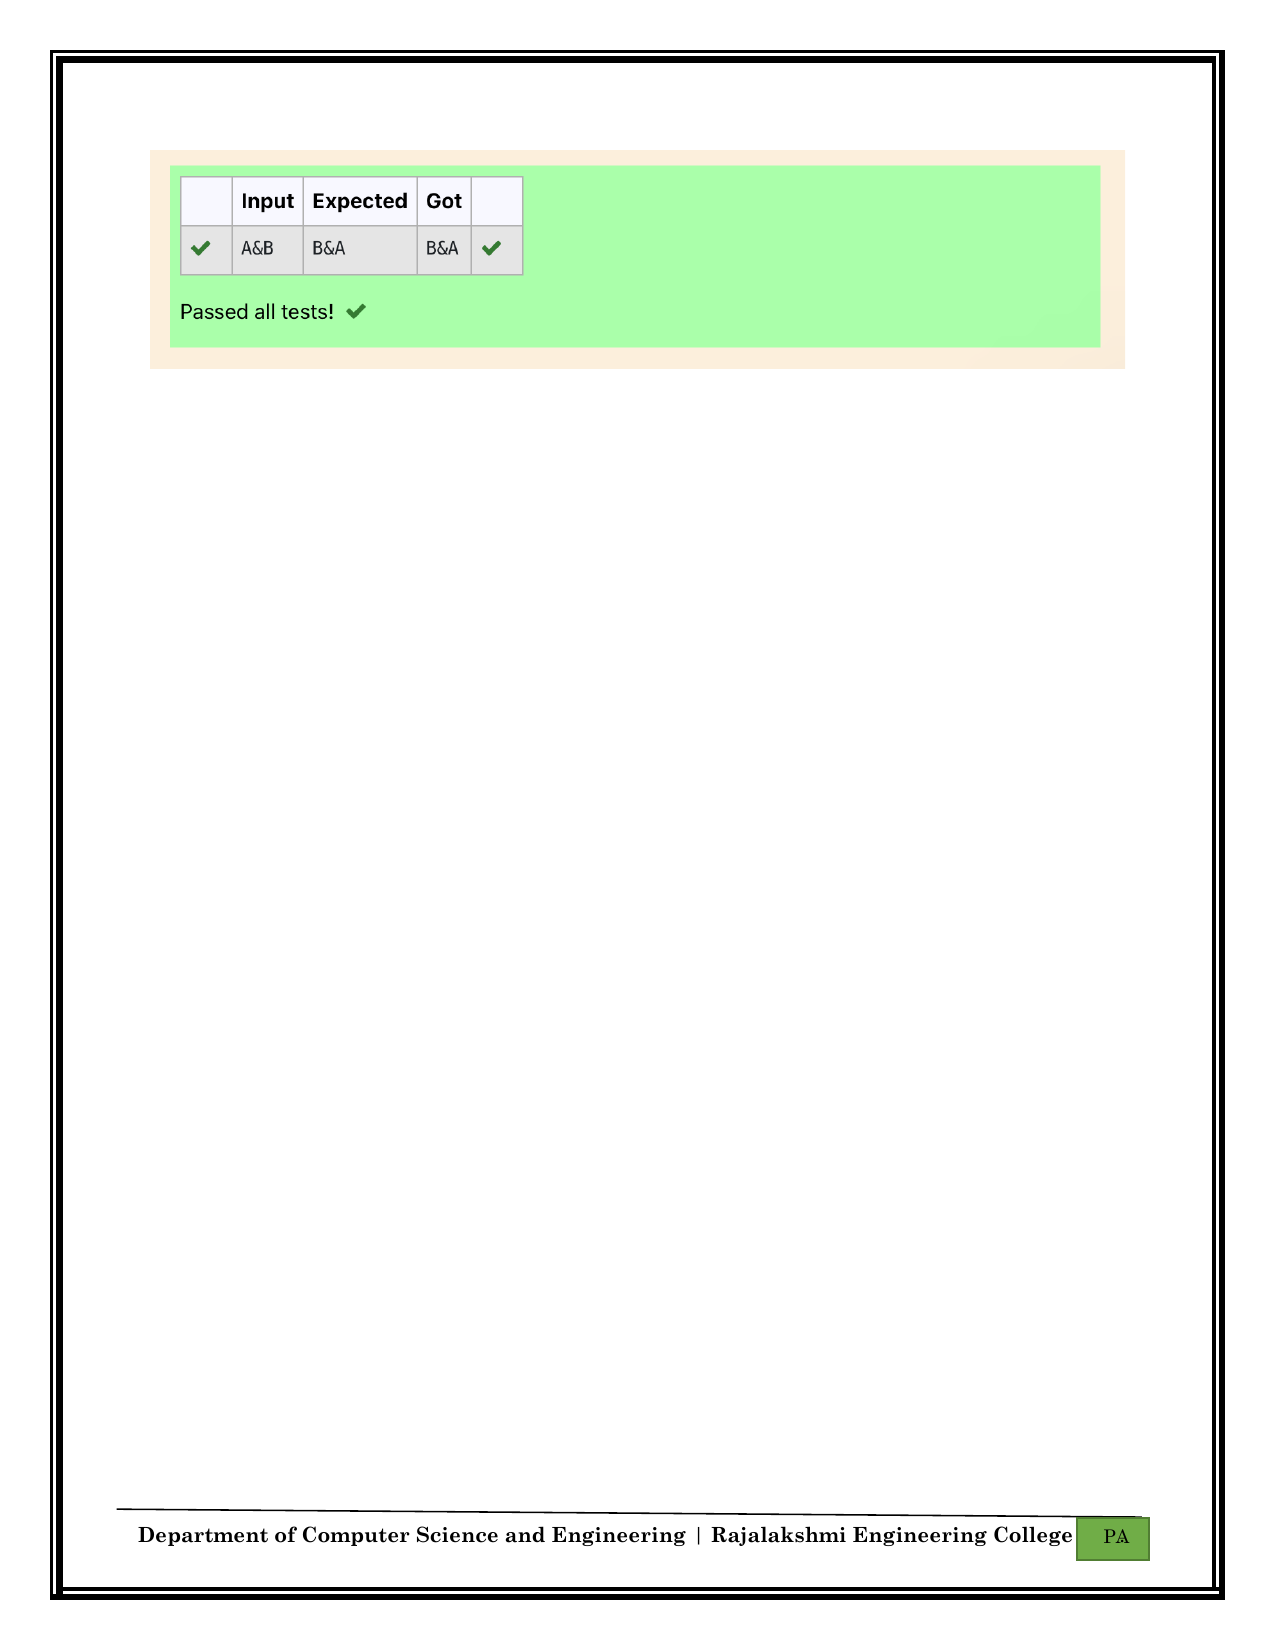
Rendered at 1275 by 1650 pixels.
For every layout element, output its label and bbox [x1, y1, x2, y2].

picture [150, 150, 1125, 369]
